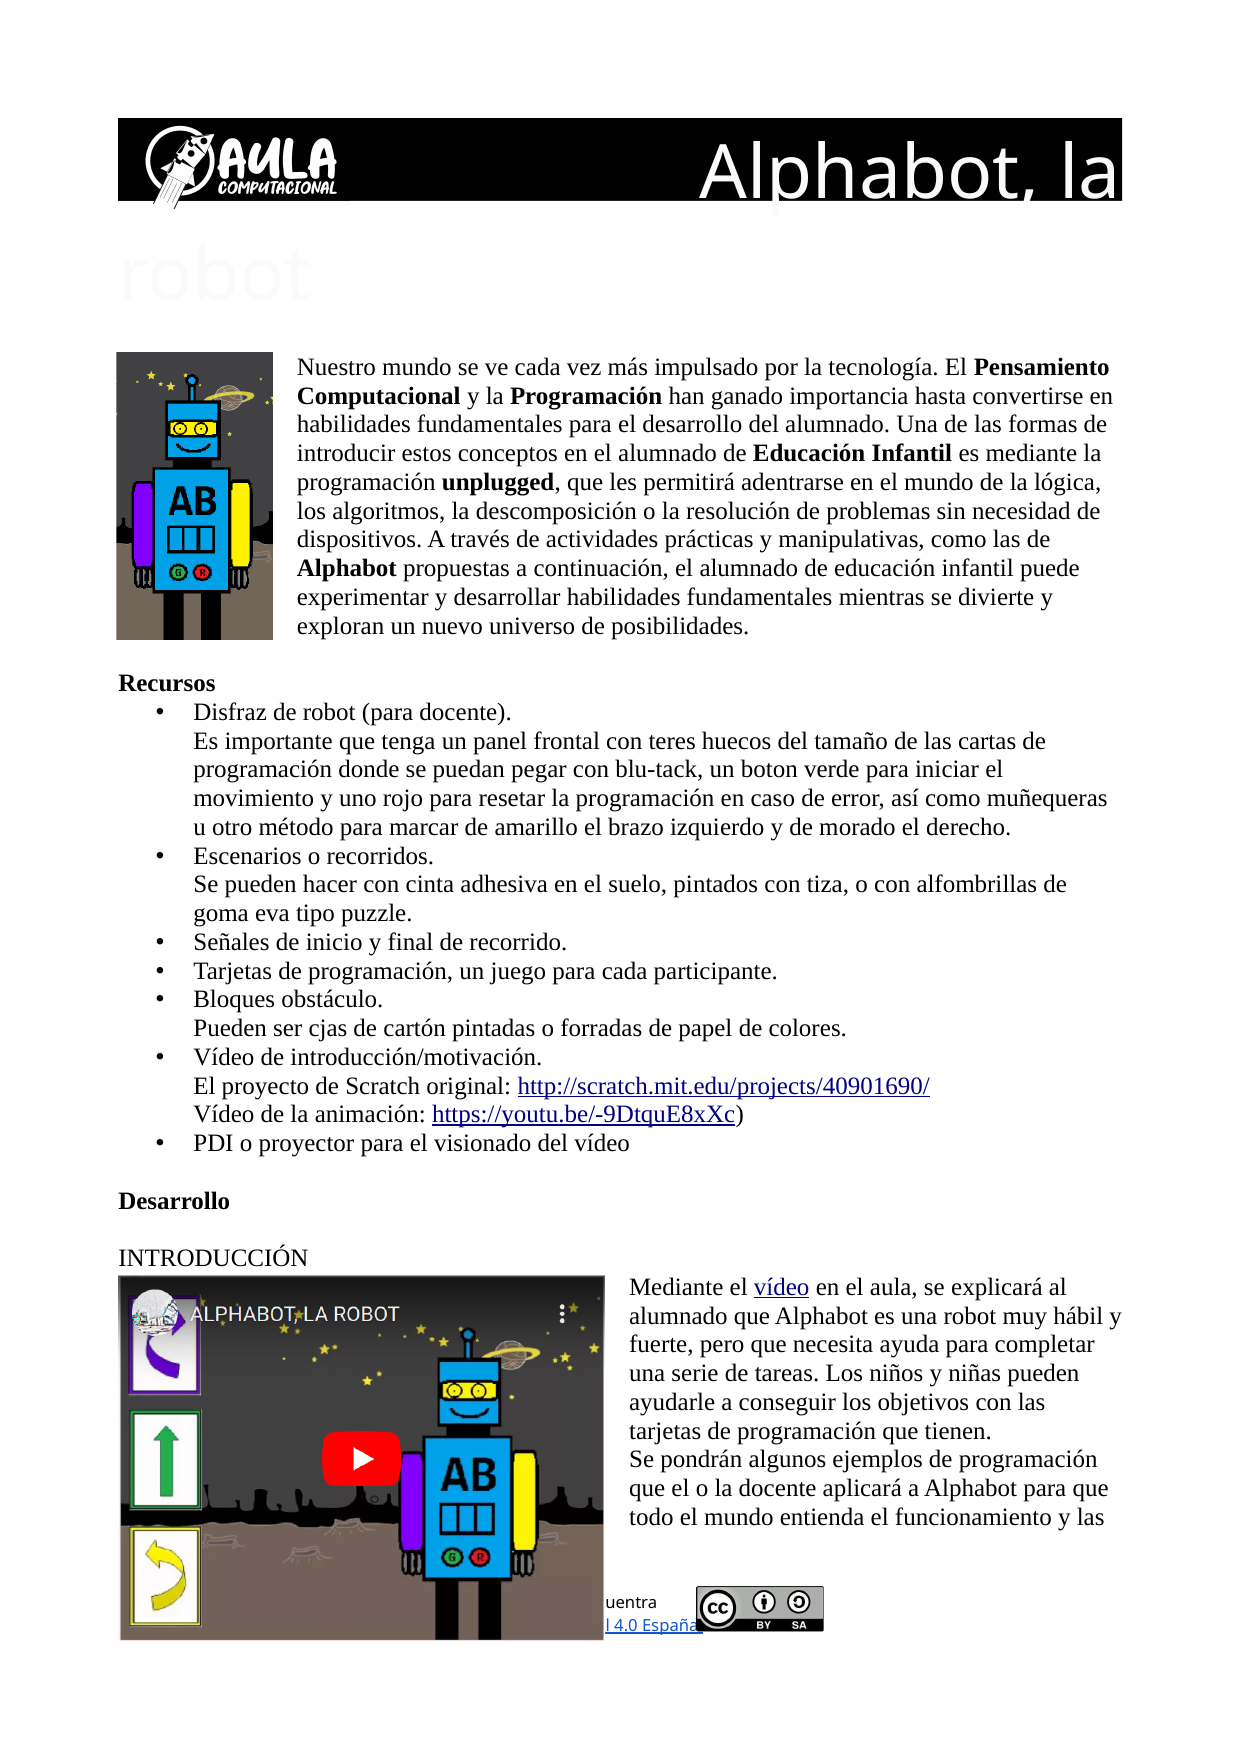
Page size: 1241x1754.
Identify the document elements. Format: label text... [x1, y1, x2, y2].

text INTRODUCCIÓN [118, 1243, 1122, 1272]
list Vídeo de la animación: https://youtu.be/-9DtquE8xXc) [156, 1099, 1122, 1128]
list Tarjetas de programación, un juego para cada participante. [156, 956, 1122, 984]
list Vídeo de introducción/motivación. [156, 1042, 1122, 1071]
list Se pueden hacer con cinta adhesiva en el suelo, pintados con tiza, o con alfombrillas de goma eva tipo puzzle. [156, 869, 1122, 927]
picture [116, 352, 273, 640]
text Nuestro mundo se ve cada vez más impulsado por la tecnología. El Pensamiento Computacional y la Programación han ganado importancia hasta convertirse en habilidades fundamentales para el desarrollo del alumnado. Una de las formas de introducir estos conceptos en el alumnado de Educación Infantil es mediante la programación unplugged, que les permitirá adentrarse en el mundo de la lógica, los algoritmos, la descomposición o la resolución de problemas sin necesidad de dispositivos. A través de actividades prácticas y manipulativas, como las de Alphabot propuestas a continuación, el alumnado de educación infantil puede experimentar y desarrollar habilidades fundamentales mientras se divierte y exploran un nuevo universo de posibilidades. [273, 352, 1122, 639]
list El proyecto de Scratch original: http://scratch.mit.edu/projects/40901690/ [156, 1071, 1122, 1099]
list Disfraz de robot (para docente). [156, 697, 1122, 726]
picture [696, 1585, 824, 1632]
picture [779, 163, 801, 193]
list Es importante que tenga un panel frontal con teres huecos del tamaño de las cartas de programación donde se puedan pegar con blu-tack, un boton verde para iniciar el movimiento y uno rojo para resetar la programación en caso de error, así como muñequeras u otro método para marcar de amarillo el brazo izquierdo y de morado el derecho. [156, 726, 1122, 841]
picture [118, 118, 1123, 209]
list Pueden ser cjas de cartón pintadas o forradas de papel de colores. [156, 1013, 1122, 1042]
text Recursos [118, 668, 1122, 697]
list PDI o proyector para el visionado del vídeo [156, 1128, 1122, 1157]
text Se pondrán algunos ejemplos de programación que el o la docente aplicará a Alphabot para que todo el mundo entienda el funcionamiento y las [606, 1444, 1122, 1531]
list Escenarios o recorridos. [156, 841, 1122, 869]
list Bloques obstáculo. [156, 984, 1122, 1013]
picture [116, 1273, 606, 1642]
text Desarrollo [118, 1186, 1122, 1214]
list Señales de inicio y final de recorrido. [156, 927, 1122, 956]
text Mediante el vídeo en el aula, se explicará al alumnado que Alphabot es una robot muy hábil y fuerte, pero que necesita ayuda para completar una serie de tareas. Los niños y niñas pueden ayudarle a conseguir los objetivos con las tarjetas de programación que tienen. [118, 1272, 1122, 1444]
